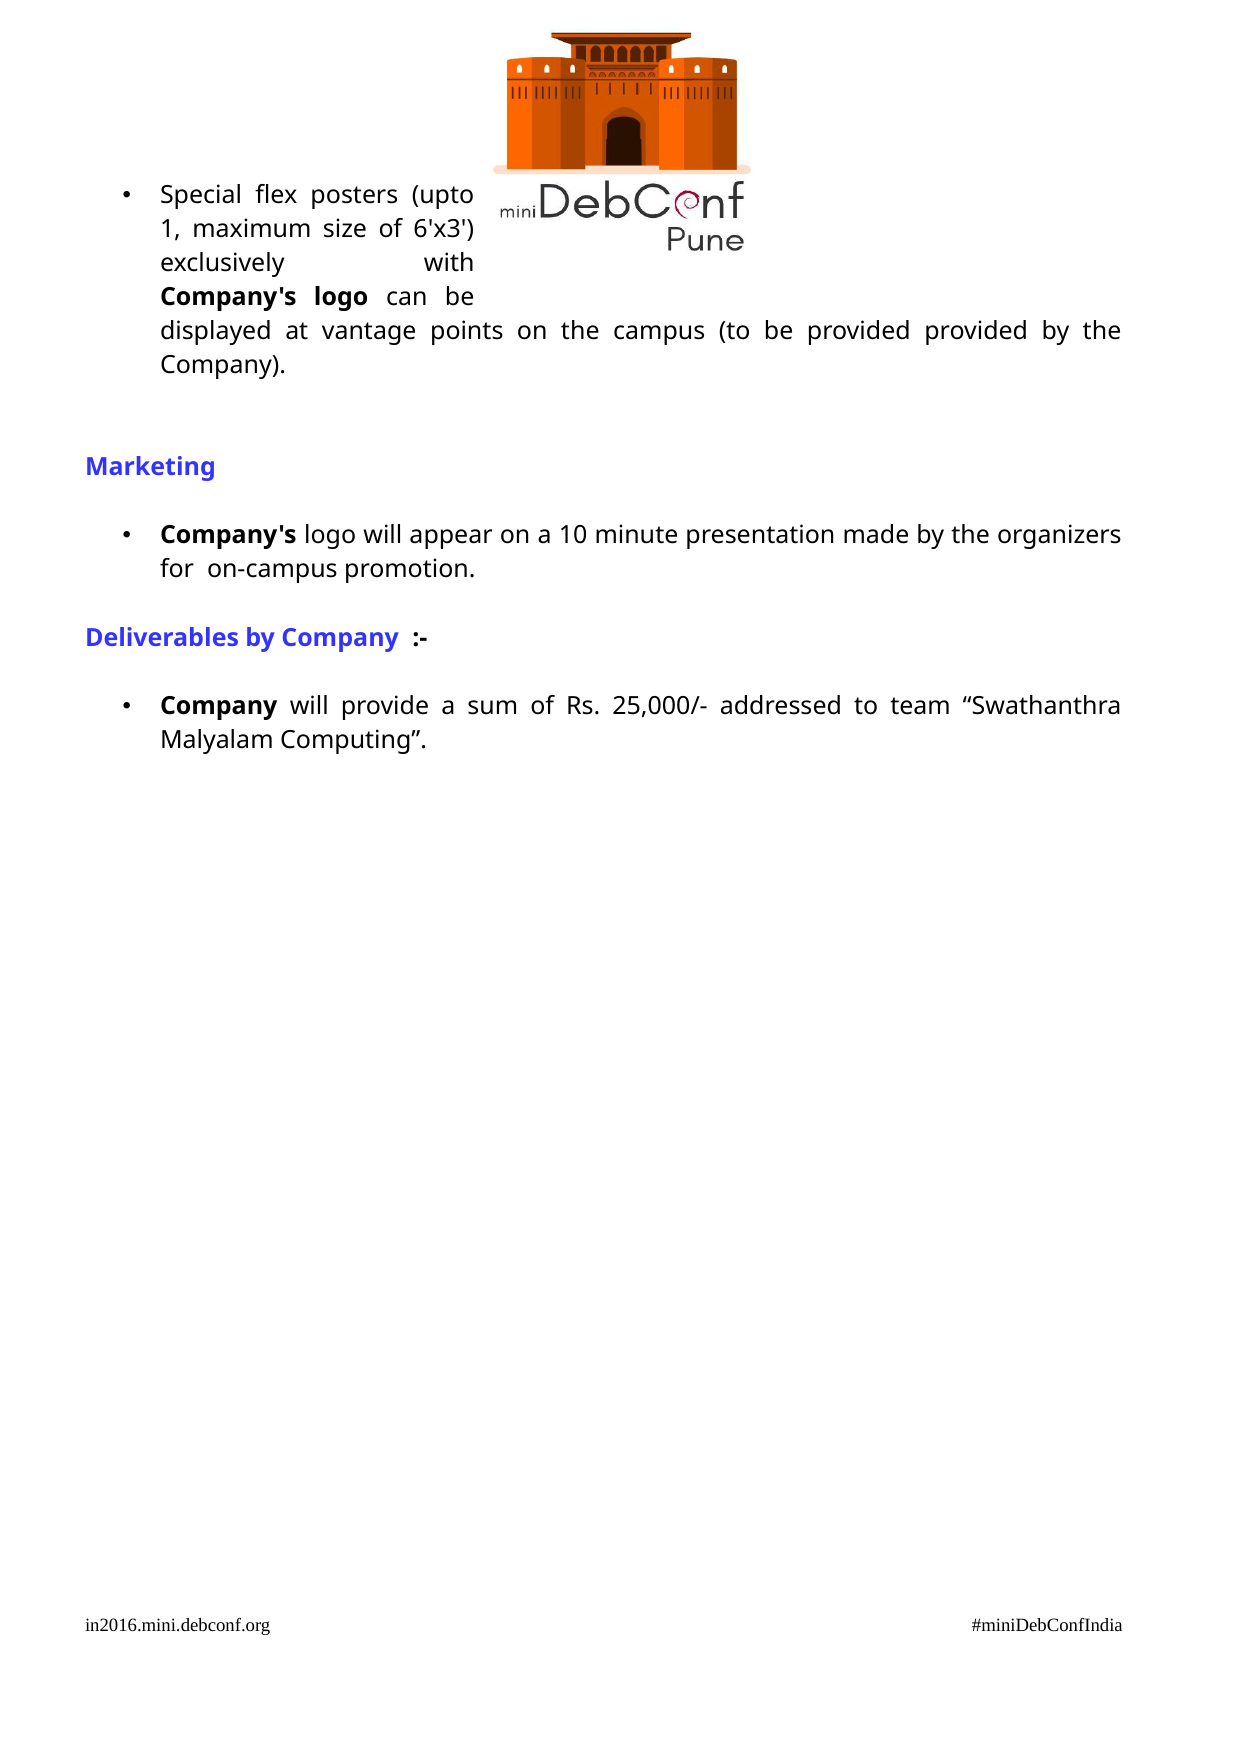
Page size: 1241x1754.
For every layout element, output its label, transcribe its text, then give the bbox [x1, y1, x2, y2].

text Marketing [85, 449, 1123, 483]
list Company's logo will appear on a 10 minute presentation made by the organizers for on-campus promotion. [122, 517, 1123, 585]
picture [474, 0, 798, 298]
text Deliverables by Company :- [85, 619, 1123, 653]
list Company will provide a sum of Rs. 25,000/- addressed to team “Swathanthra Malyalam Computing”. [122, 687, 1123, 755]
list Special flex posters (upto 1, maximum size of 6'x3') exclusively with Company's logo can be displayed at vantage points on the campus (to be provided provided by the Company). [122, 176, 1123, 381]
